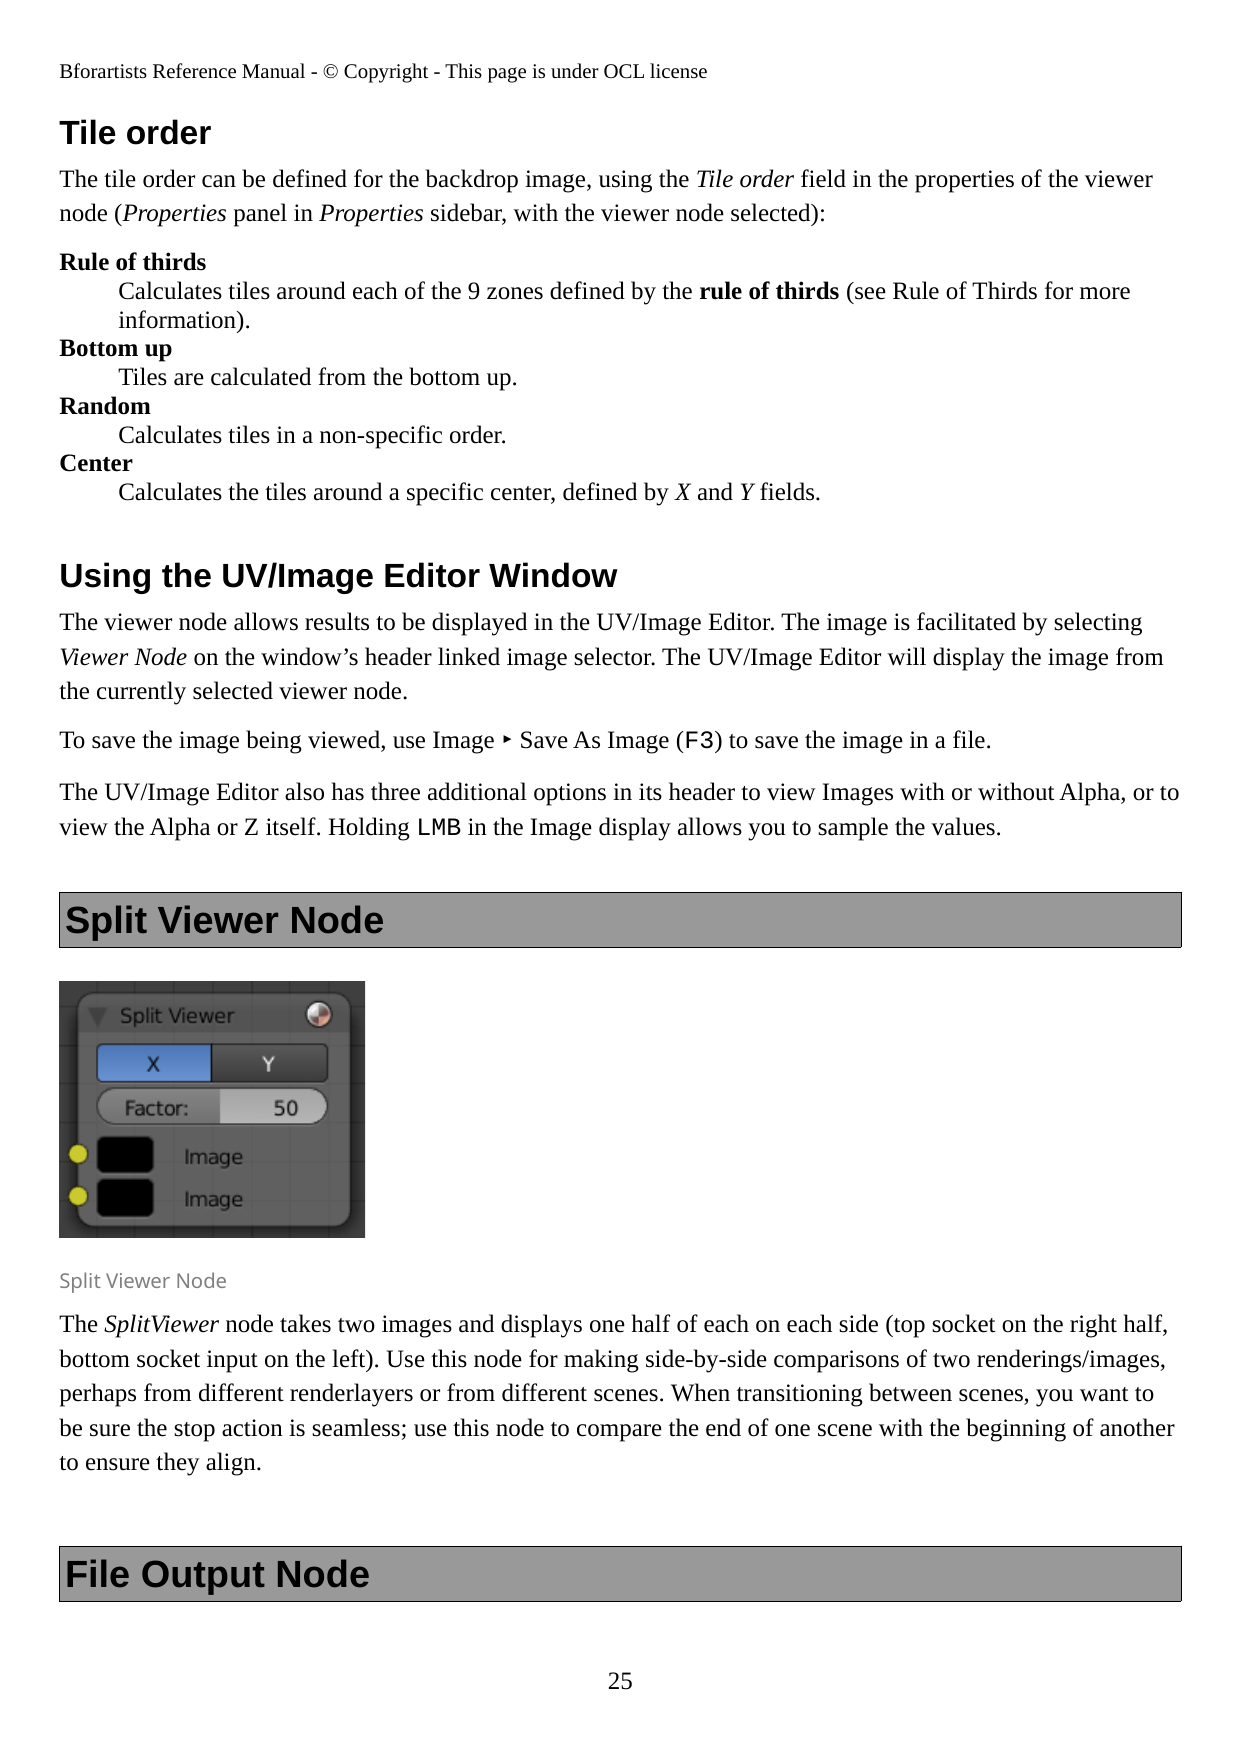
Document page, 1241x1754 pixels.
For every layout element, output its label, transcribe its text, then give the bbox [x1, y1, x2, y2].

list Calculates the tiles around a specific center, defined by X and Y fields. [118, 477, 1181, 506]
table_header File Output Node [60, 1547, 1181, 1601]
subtitle Random [59, 391, 1181, 420]
list Calculates tiles around each of the 9 zones defined by the rule of thirds (see Rule of Thirds for more information). [118, 276, 1181, 333]
subtitle Rule of thirds [59, 247, 1181, 276]
text The viewer node allows results to be displayed in the UV/Image Editor. The image is facilitated by selecting Viewer Node on the window’s header linked image selector. The UV/Image Editor will display the image from the currently selected viewer node. [59, 607, 1181, 705]
text The UV/Image Editor also has three additional options in its header to view Images with or without Alpha, or to view the Alpha or Z itself. Holding LMB in the Image display allows you to sample the values. [59, 777, 1181, 842]
text Split Viewer Node [59, 1264, 1181, 1295]
subtitle Bottom up [59, 333, 1181, 362]
picture [59, 981, 366, 1238]
subtitle Tile order [59, 113, 1181, 151]
table_header Split Viewer Node [60, 893, 1181, 947]
subtitle Center [59, 448, 1181, 477]
list Calculates tiles in a non-specific order. [118, 420, 1181, 448]
subtitle Using the UV/Image Editor Window [59, 556, 1181, 595]
text The tile order can be defined for the backdrop image, using the Tile order field in the properties of the viewer node (Properties panel in Properties sidebar, with the viewer node selected): [59, 164, 1181, 227]
text The SplitViewer node takes two images and displays one half of each on each side (top socket on the right half, bottom socket input on the left). Use this node for making side-by-side comparisons of two renderings/images, perhaps from different renderlayers or from different scenes. When transitioning between scenes, you want to be sure the stop action is seamless; use this node to compare the end of one scene with the beginning of another to ensure they align. [59, 1309, 1181, 1476]
text To save the image being viewed, use Image ‣ Save As Image (F3) to save the image in a file. [59, 726, 1181, 756]
list Tiles are calculated from the bottom up. [118, 362, 1181, 391]
